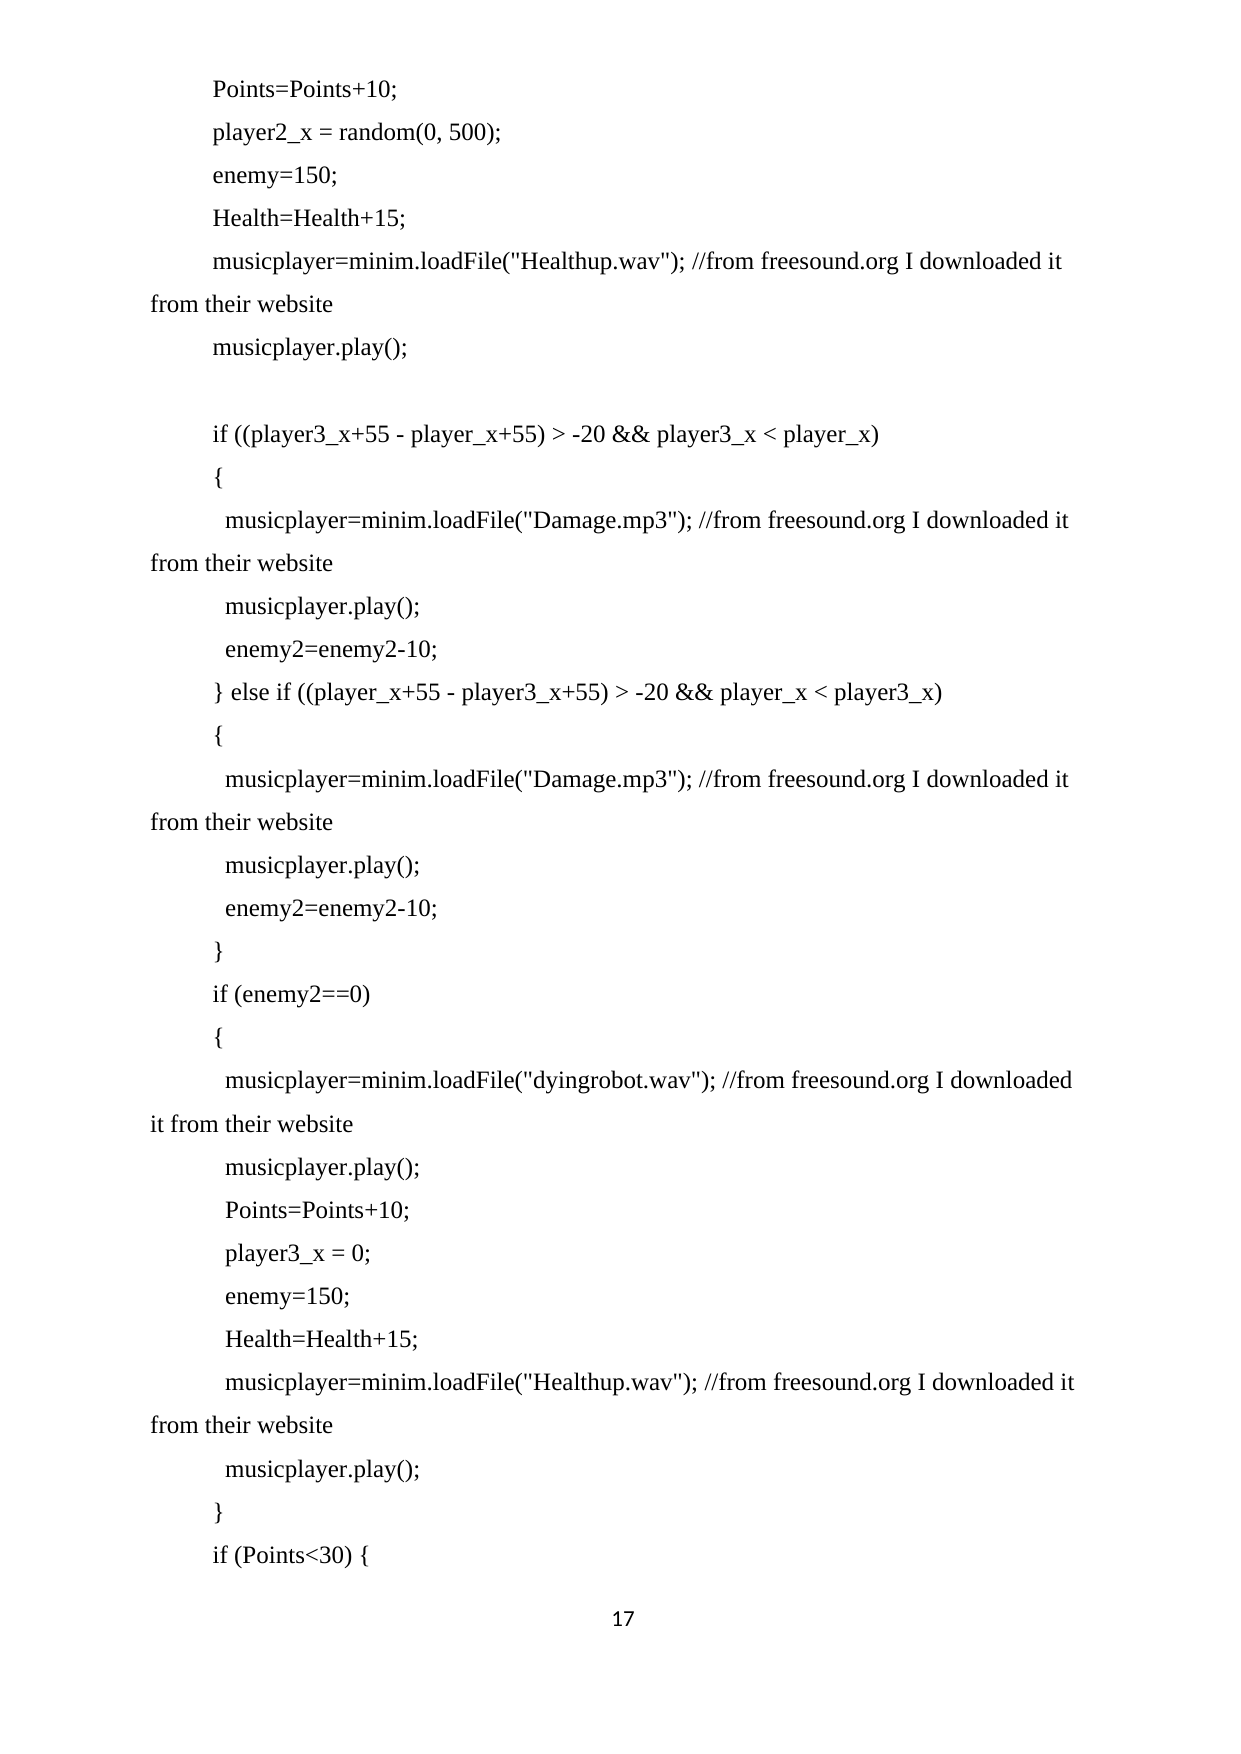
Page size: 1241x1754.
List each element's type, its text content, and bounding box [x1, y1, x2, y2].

text player3_x = 0; [150, 1238, 1090, 1267]
text enemy=150; [150, 160, 1090, 189]
text musicplayer.play(); [150, 1454, 1090, 1482]
text player2_x = random(0, 500); [150, 117, 1090, 146]
text musicplayer=minim.loadFile("Healthup.wav"); //from freesound.org I downloaded it from their website [150, 1367, 1090, 1439]
text Points=Points+10; [150, 1195, 1090, 1224]
text if (enemy2==0) [150, 979, 1090, 1008]
text musicplayer=minim.loadFile("Damage.mp3"); //from freesound.org I downloaded it from their website [150, 505, 1090, 577]
text } else if ((player_x+55 - player3_x+55) > -20 && player_x < player3_x) [150, 677, 1090, 706]
text musicplayer=minim.loadFile("Healthup.wav"); //from freesound.org I downloaded it from their website [150, 246, 1090, 318]
text } [150, 936, 1090, 965]
text { [150, 721, 1090, 749]
text if ((player3_x+55 - player_x+55) > -20 && player3_x < player_x) [150, 419, 1090, 447]
text musicplayer.play(); [150, 591, 1090, 620]
text enemy=150; [150, 1281, 1090, 1310]
text Health=Health+15; [150, 1324, 1090, 1353]
text enemy2=enemy2-10; [150, 634, 1090, 663]
text Points=Points+10; [150, 74, 1090, 102]
text musicplayer=minim.loadFile("Damage.mp3"); //from freesound.org I downloaded it from their website [150, 764, 1090, 836]
text } [150, 1497, 1090, 1526]
text { [150, 462, 1090, 491]
text if (Points<30) { [150, 1540, 1090, 1569]
text musicplayer.play(); [150, 850, 1090, 879]
text musicplayer=minim.loadFile("dyingrobot.wav"); //from freesound.org I downloaded it from their website [150, 1066, 1090, 1137]
text { [150, 1022, 1090, 1051]
text Health=Health+15; [150, 203, 1090, 232]
text musicplayer.play(); [150, 332, 1090, 361]
text enemy2=enemy2-10; [150, 893, 1090, 922]
text musicplayer.play(); [150, 1152, 1090, 1181]
